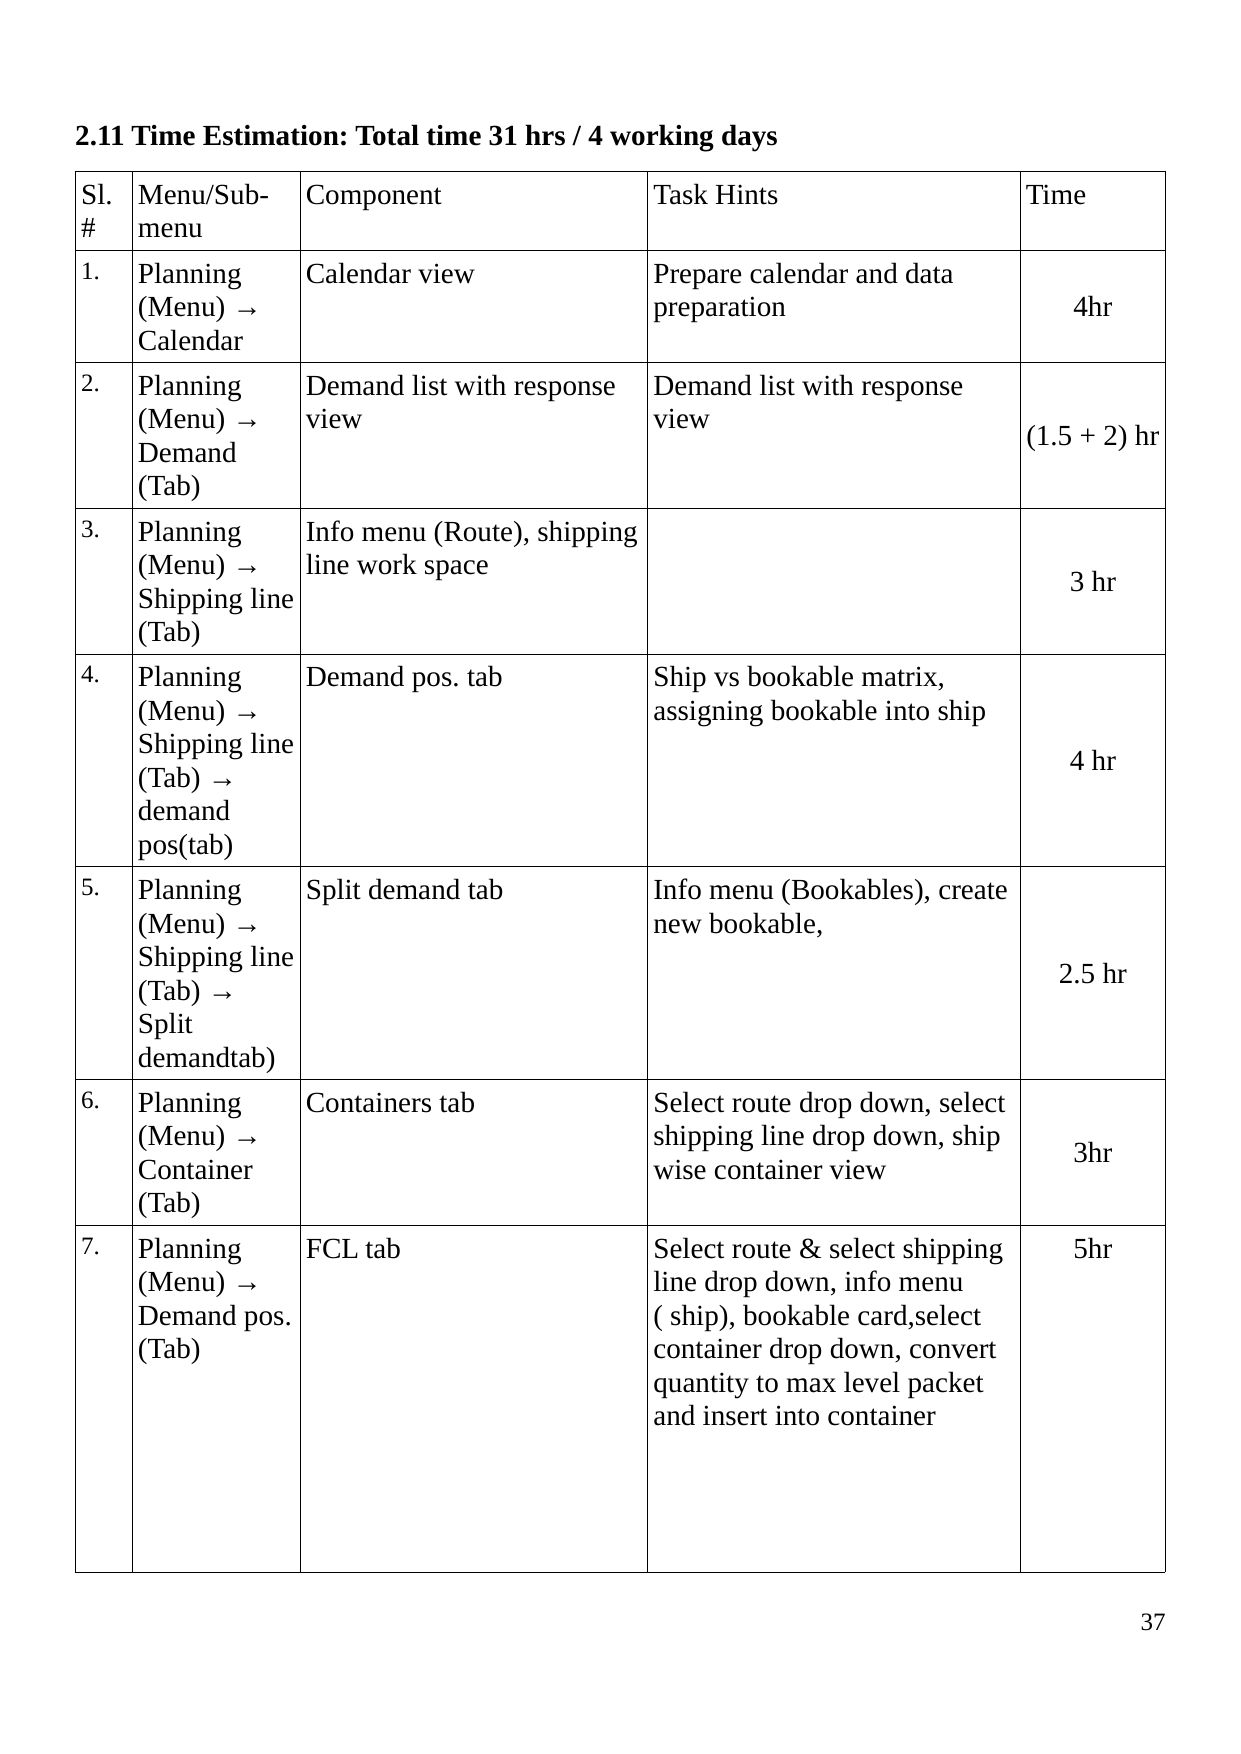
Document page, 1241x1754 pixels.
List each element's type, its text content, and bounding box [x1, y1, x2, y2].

table_cell Planning (Menu) → Container (Tab) [133, 1080, 300, 1225]
table_cell Containers tab [301, 1080, 647, 1225]
table_cell (1.5 + 2) hr [1021, 363, 1165, 508]
table_cell 3 hr [1021, 509, 1165, 653]
table_cell [648, 509, 1020, 653]
table_cell Planning (Menu) → Shipping line (Tab) → demand pos(tab) [133, 655, 300, 866]
table_cell 4hr [1021, 251, 1165, 362]
table_cell Demand list with response view [648, 363, 1020, 508]
table_header Sl.# [76, 172, 132, 250]
table_cell Info menu (Bookables), create new bookable, [648, 867, 1020, 1079]
table_cell 5hr [1021, 1226, 1165, 1572]
table_cell 4. [76, 655, 132, 866]
table_cell Planning (Menu) → Shipping line (Tab) [133, 509, 300, 653]
table_cell Planning (Menu) → Demand (Tab) [133, 363, 300, 508]
table_cell Planning (Menu) → Shipping line (Tab) → Split demandtab) [133, 867, 300, 1079]
table_cell 6. [76, 1080, 132, 1225]
table_header Time [1021, 172, 1165, 250]
table_cell 2. [76, 363, 132, 508]
table_header Component [301, 172, 647, 250]
text 2.11 Time Estimation: Total time 31 hrs / 4 working days [75, 118, 1165, 152]
table_header Menu/Sub-menu [133, 172, 300, 250]
table_cell Calendar view [301, 251, 647, 362]
table_cell 5. [76, 867, 132, 1079]
table_cell Select route & select shipping line drop down, info menu ( ship), bookable card,select container drop down, convert quantity to max level packet and insert into container [648, 1226, 1020, 1572]
table_cell Info menu (Route), shipping line work space [301, 509, 647, 653]
table_cell 3. [76, 509, 132, 653]
table_cell 4 hr [1021, 655, 1165, 866]
table_cell 7. [76, 1226, 132, 1572]
table_cell Split demand tab [301, 867, 647, 1079]
table_cell Ship vs bookable matrix, assigning bookable into ship [648, 655, 1020, 866]
table_cell Planning (Menu) → Demand pos. (Tab) [133, 1226, 300, 1572]
table_cell Demand list with response view [301, 363, 647, 508]
table_cell FCL tab [301, 1226, 647, 1572]
table_cell Demand pos. tab [301, 655, 647, 866]
table_cell Select route drop down, select shipping line drop down, ship wise container view [648, 1080, 1020, 1225]
table_cell 3hr [1021, 1080, 1165, 1225]
table_cell Planning (Menu) → Calendar [133, 251, 300, 362]
table_cell Prepare calendar and data preparation [648, 251, 1020, 362]
table_cell 1. [76, 251, 132, 362]
table_header Task Hints [648, 172, 1020, 250]
table_cell 2.5 hr [1021, 867, 1165, 1079]
